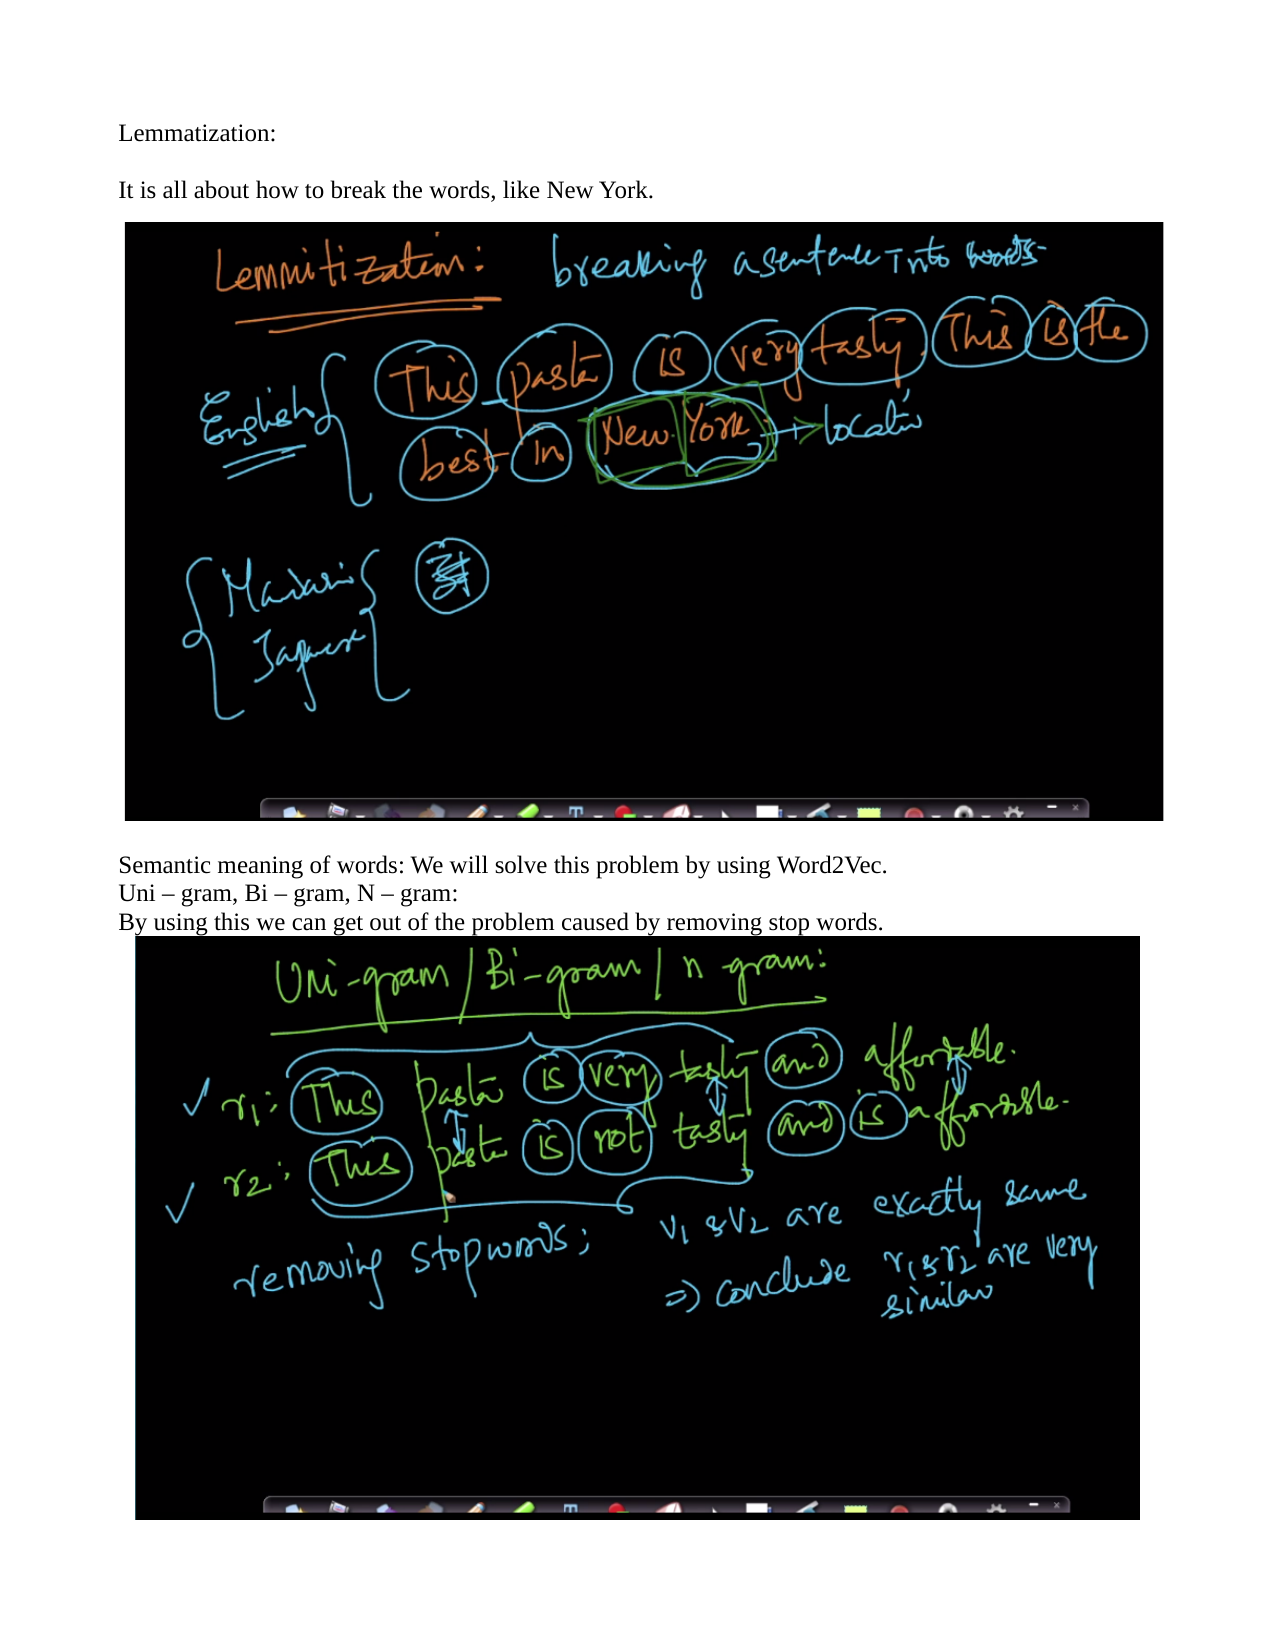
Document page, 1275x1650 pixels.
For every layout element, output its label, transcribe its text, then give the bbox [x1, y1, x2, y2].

text Lemmatization: [118, 118, 1157, 147]
text Semantic meaning of words: We will solve this problem by using Word2Vec. [118, 850, 1157, 878]
text By using this we can get out of the problem caused by removing stop words. [118, 907, 1157, 936]
picture [124, 222, 1164, 821]
text It is all about how to break the words, like New York. [118, 176, 1157, 204]
text Uni – gram, Bi – gram, N – gram: [118, 878, 1157, 907]
picture [135, 936, 1140, 1520]
